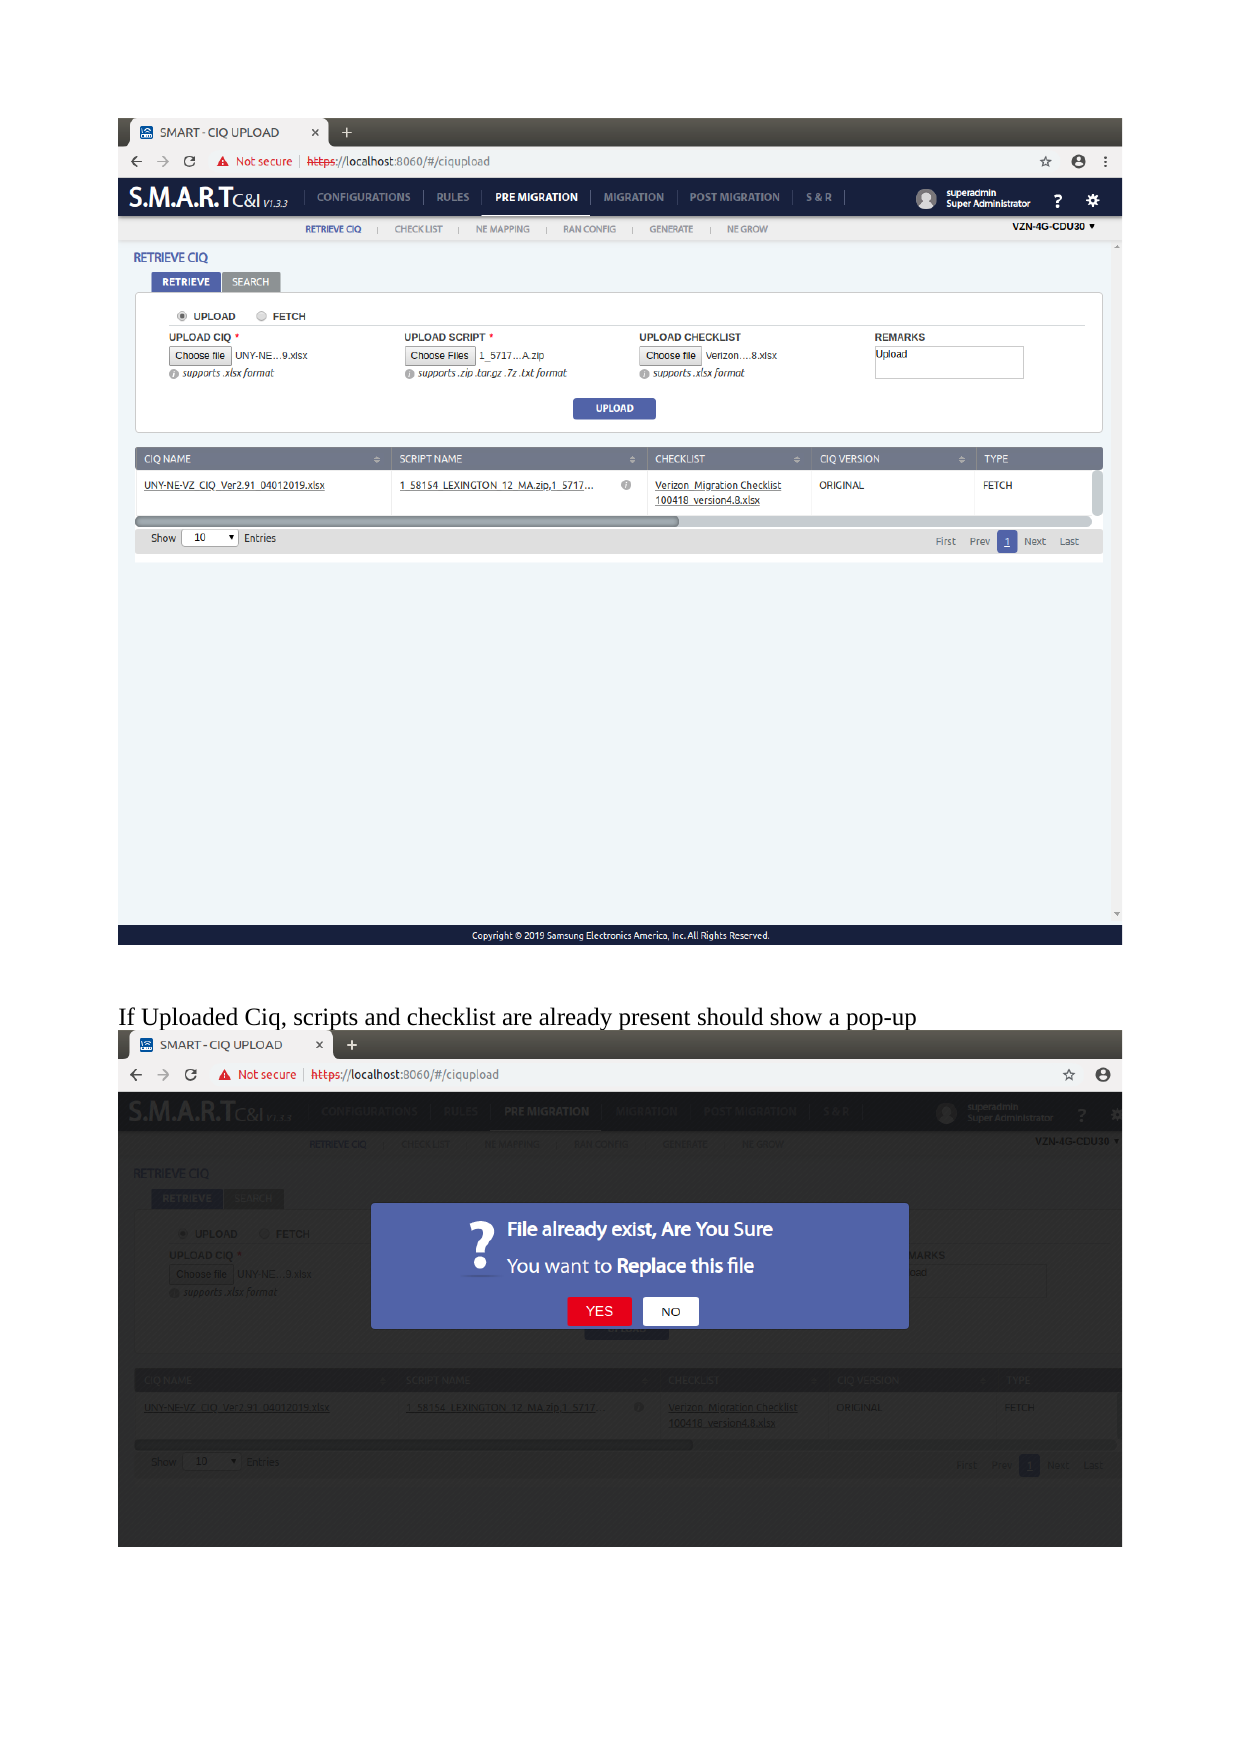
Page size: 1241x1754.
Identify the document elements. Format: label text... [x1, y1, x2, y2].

text If Uploaded Ciq, scripts and checklist are already present should show a pop-up [118, 1002, 1122, 1030]
picture [118, 118, 1123, 945]
picture [118, 1030, 1123, 1547]
